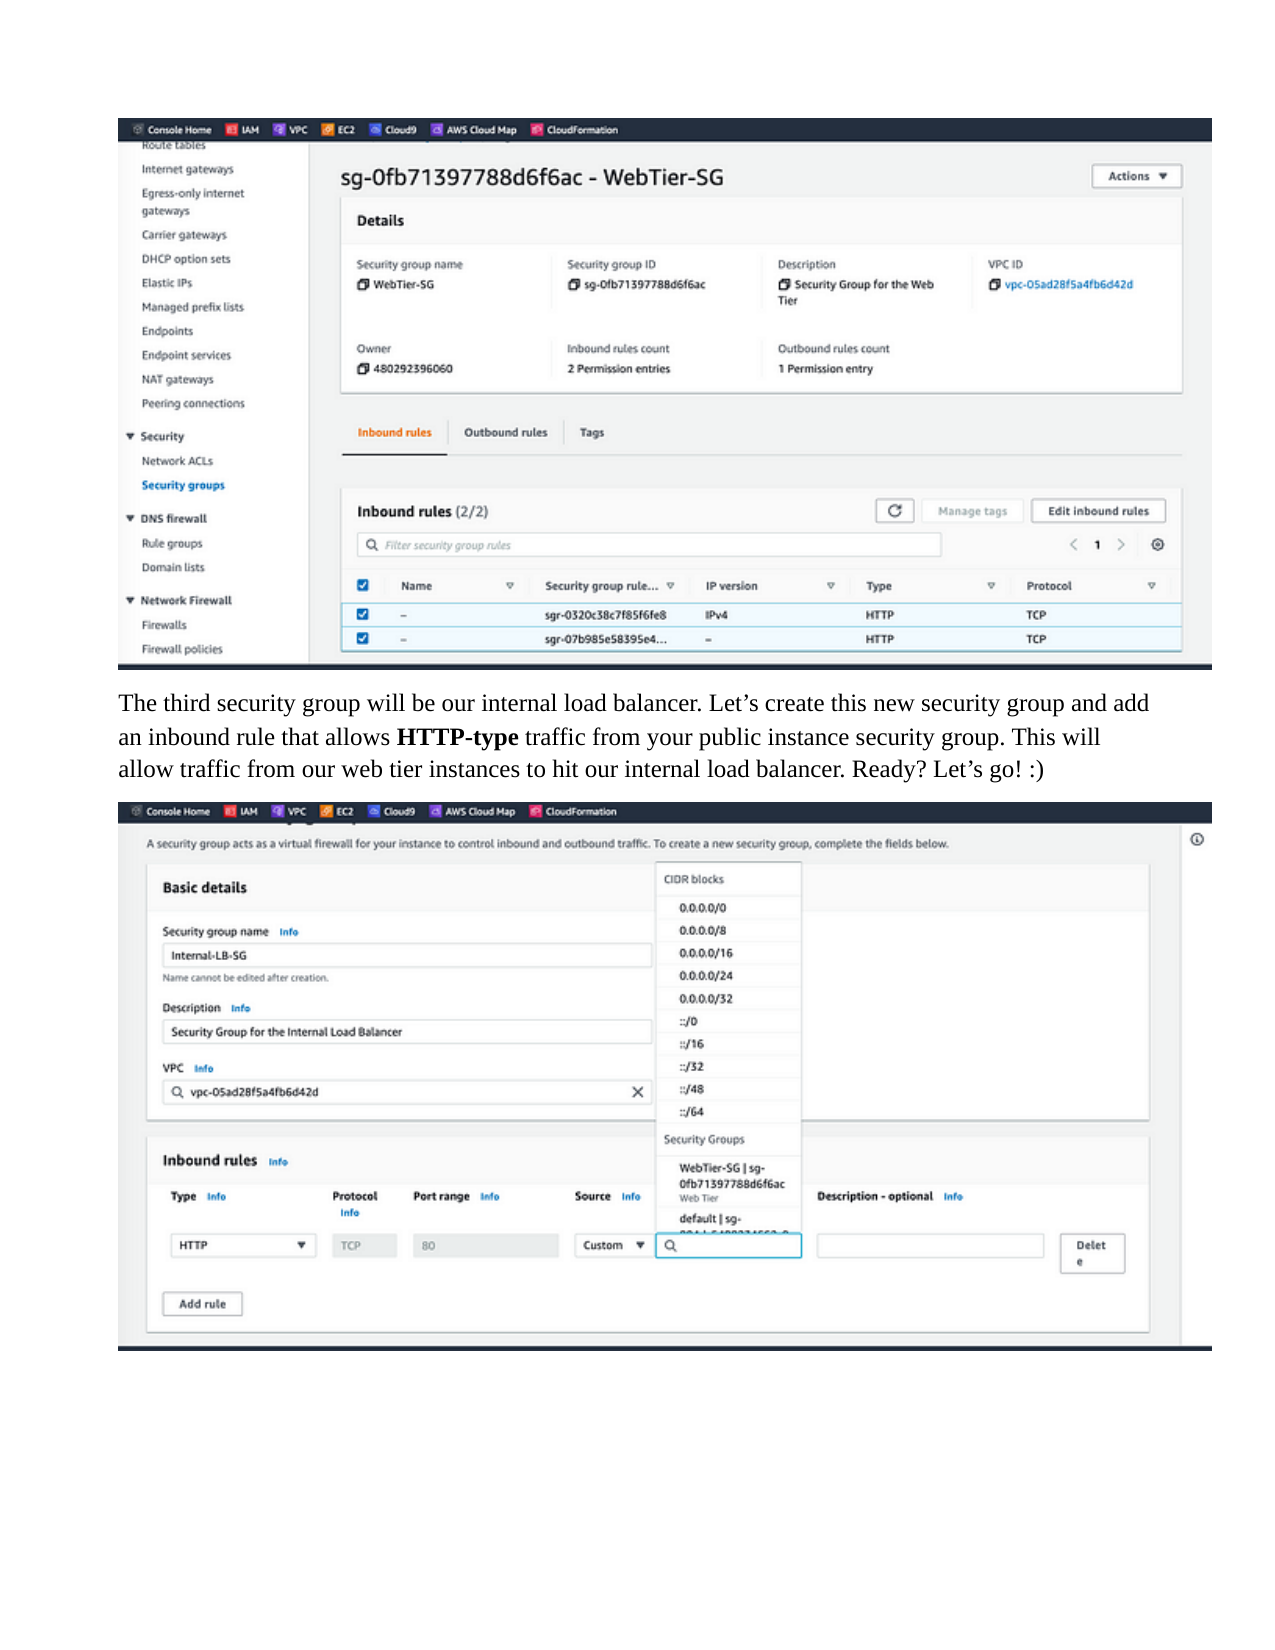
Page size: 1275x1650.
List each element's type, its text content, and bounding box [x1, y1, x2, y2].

picture [118, 118, 1212, 670]
picture [118, 802, 1212, 1351]
text The third security group will be our internal load balancer. Let’s create this new security group and add an inbound rule that allows HTTP-type traffic from your public instance security group. This will allow traffic from our web tier instances to hit our internal load balancer. Ready? Let’s go! :) [118, 688, 1157, 783]
